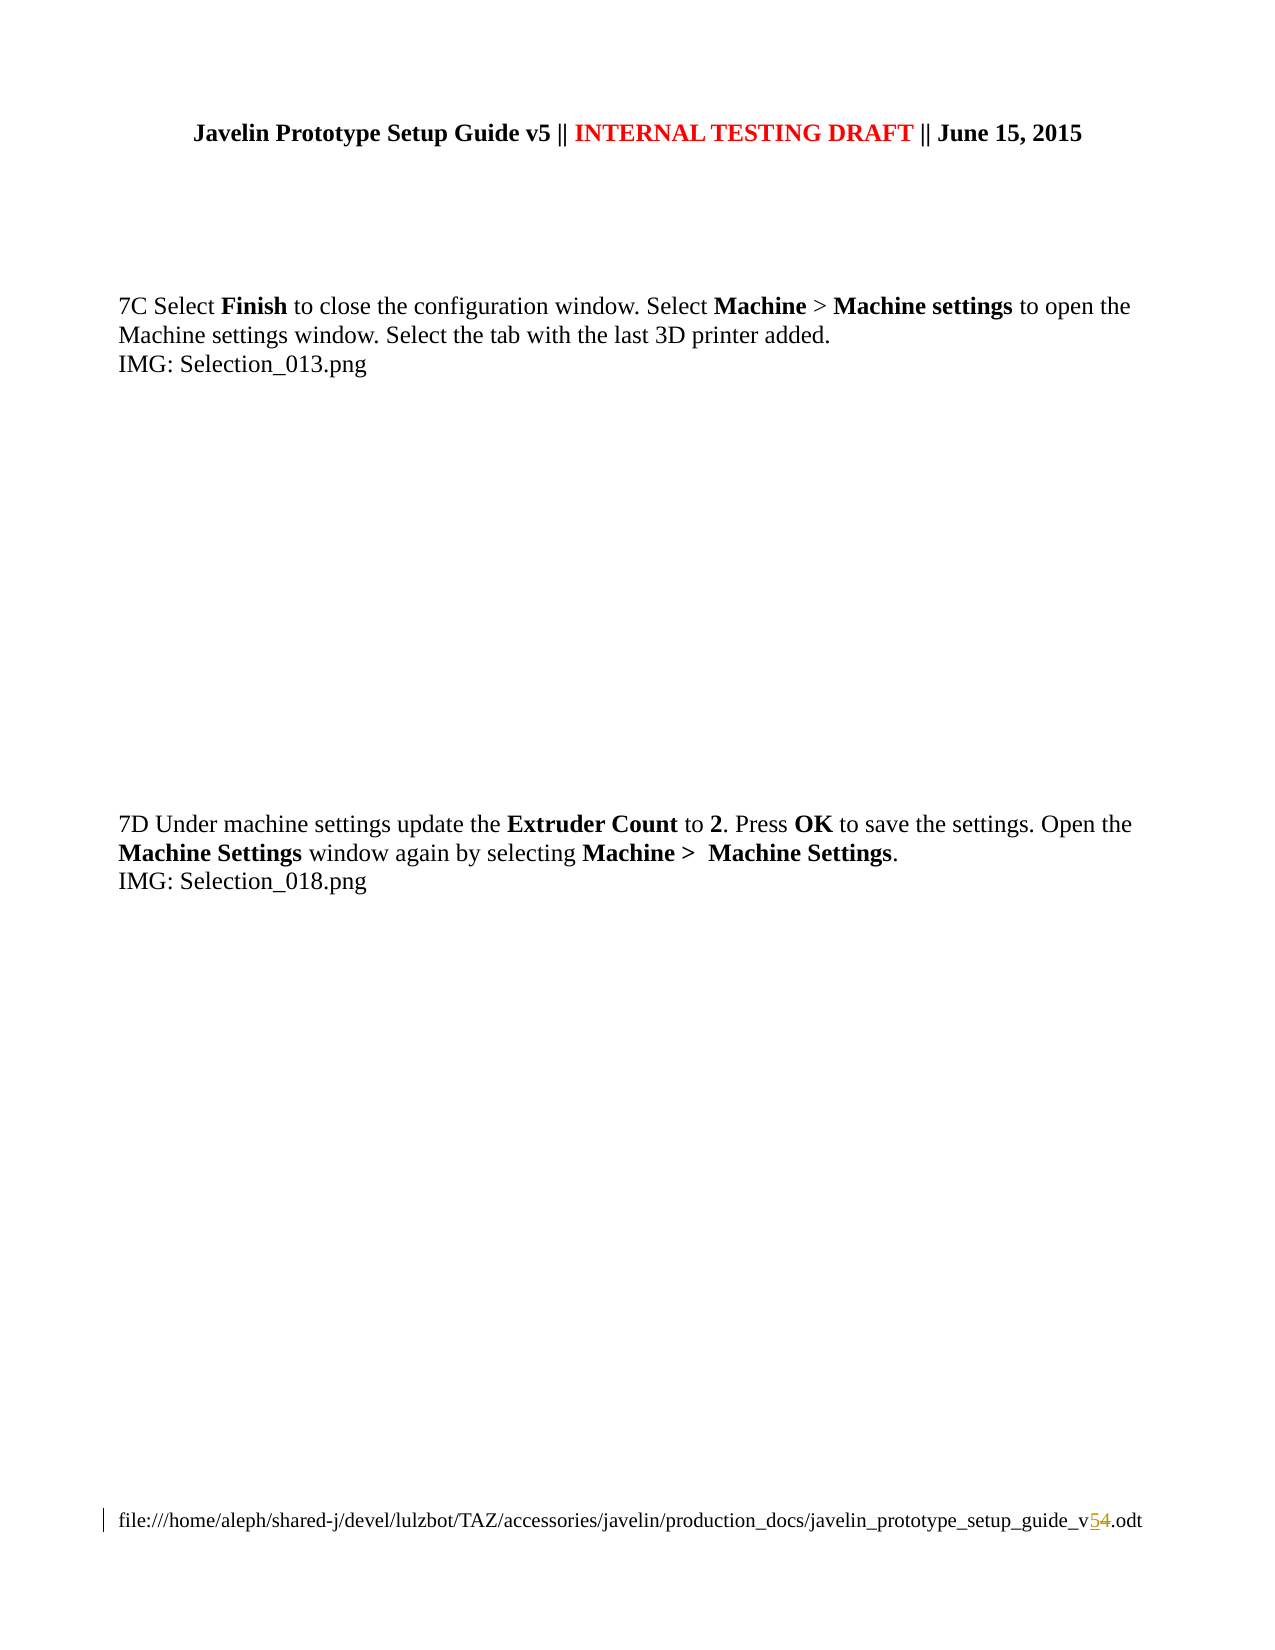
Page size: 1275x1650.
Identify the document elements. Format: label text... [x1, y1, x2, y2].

text IMG: Selection_018.png [118, 866, 1157, 895]
text 7D Under machine settings update the Extruder Count to 2. Press OK to save the settings. Open the Machine Settings window again by selecting Machine > Machine Settings. [118, 809, 1157, 866]
text IMG: Selection_013.png [118, 349, 1157, 378]
text 7C Select Finish to close the configuration window. Select Machine > Machine settings to open the Machine settings window. Select the tab with the last 3D printer added. [118, 291, 1157, 349]
